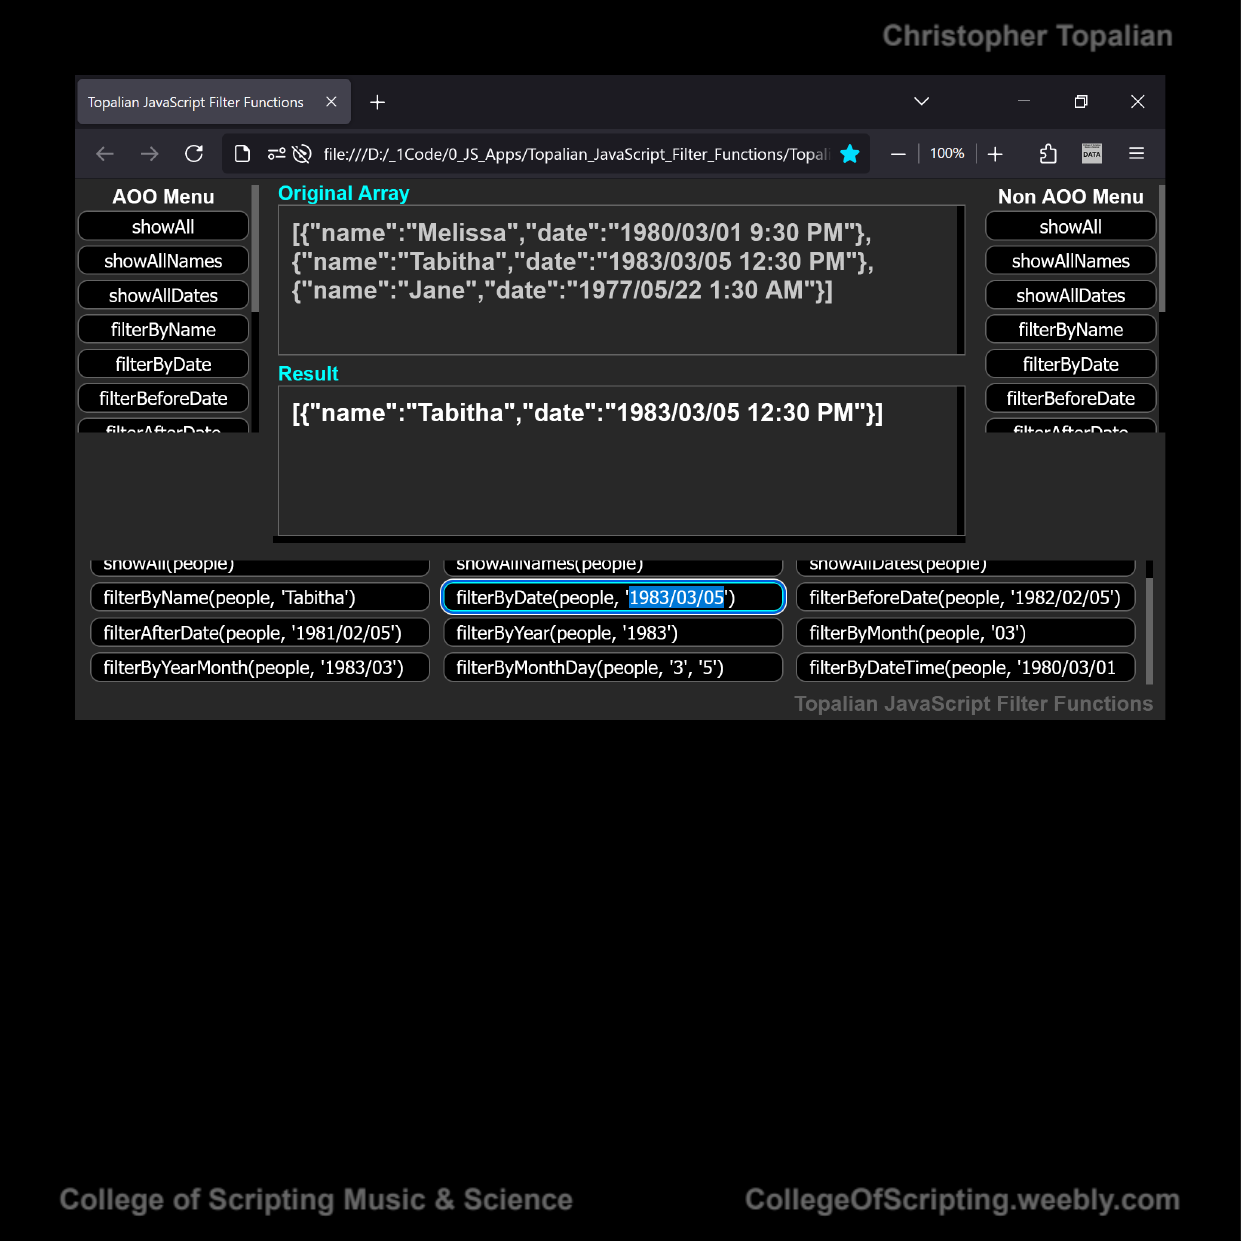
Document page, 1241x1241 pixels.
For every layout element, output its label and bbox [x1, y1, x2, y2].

picture [75, 75, 1166, 720]
